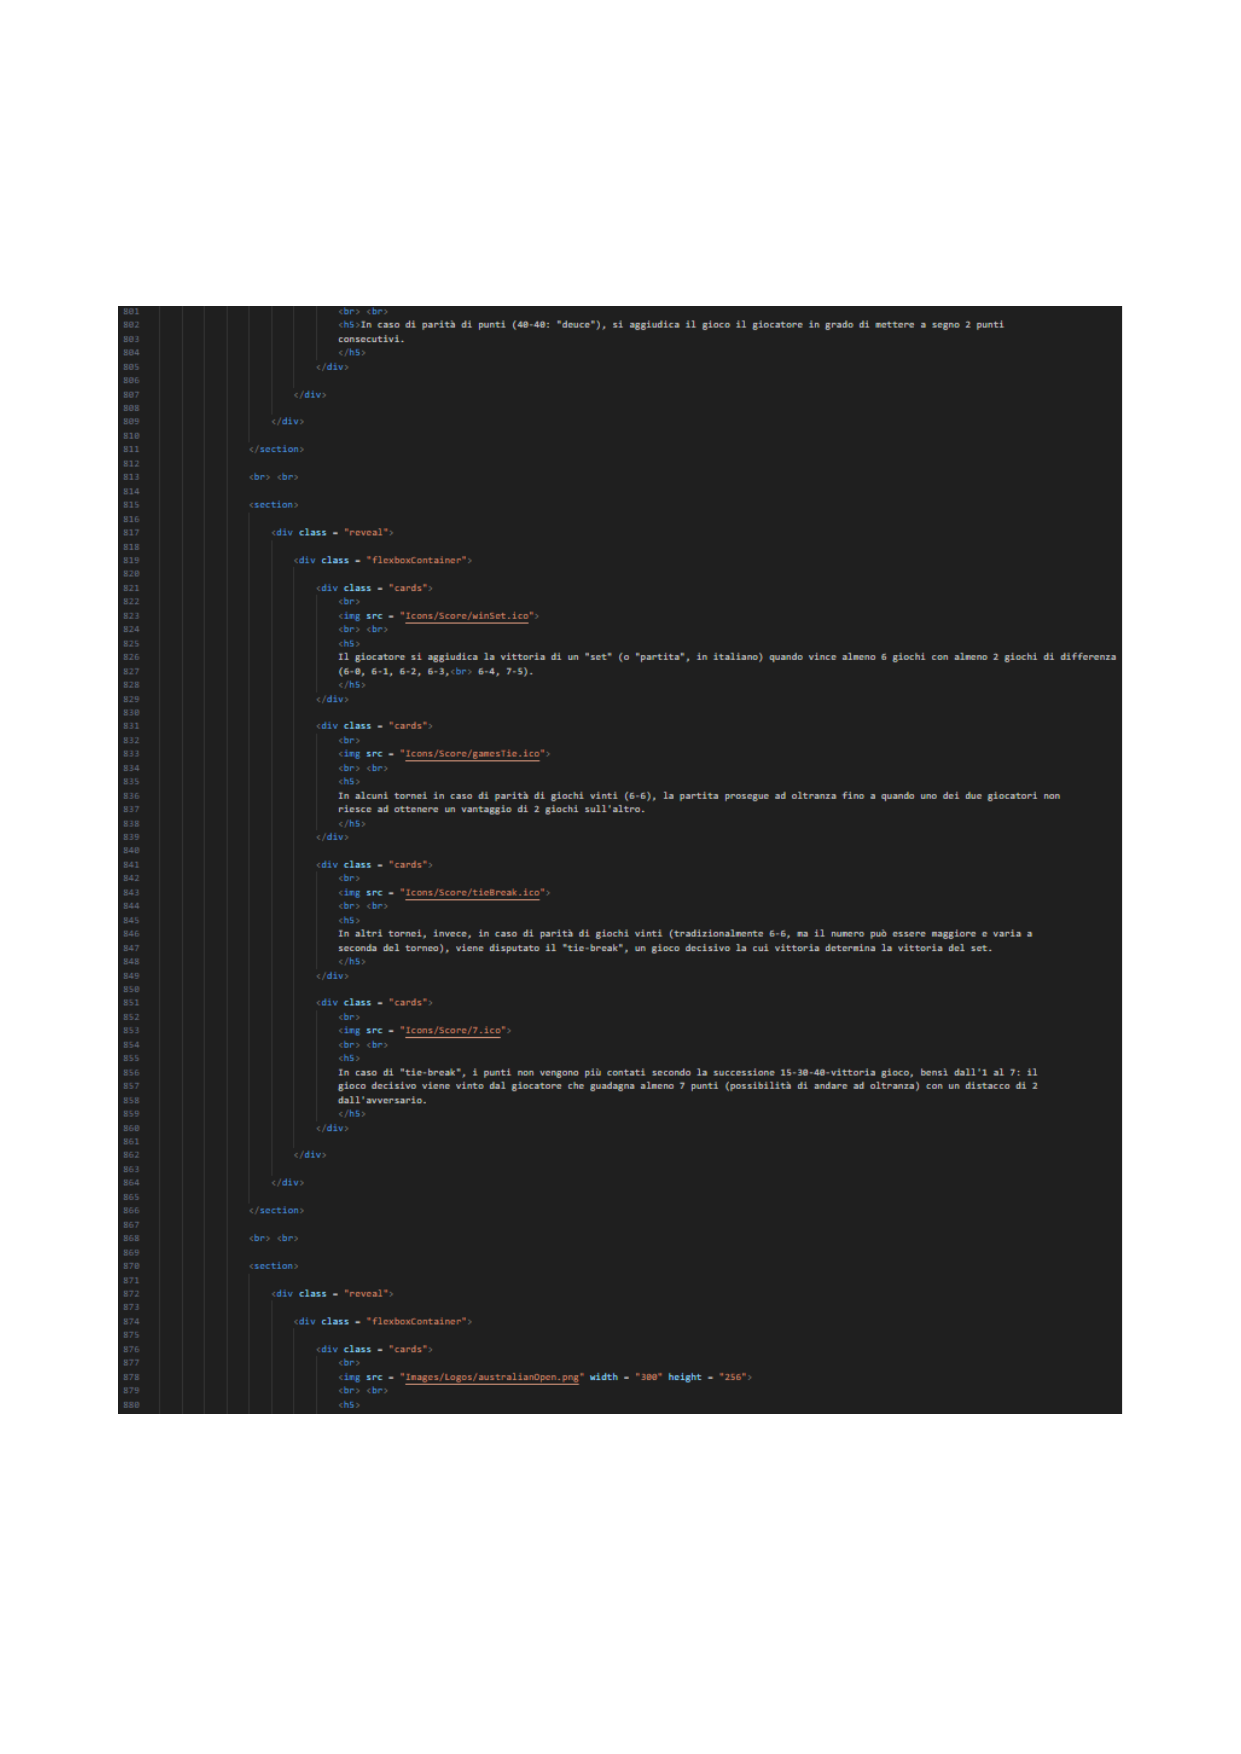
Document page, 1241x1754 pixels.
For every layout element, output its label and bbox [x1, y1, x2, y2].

picture [118, 306, 1123, 1414]
